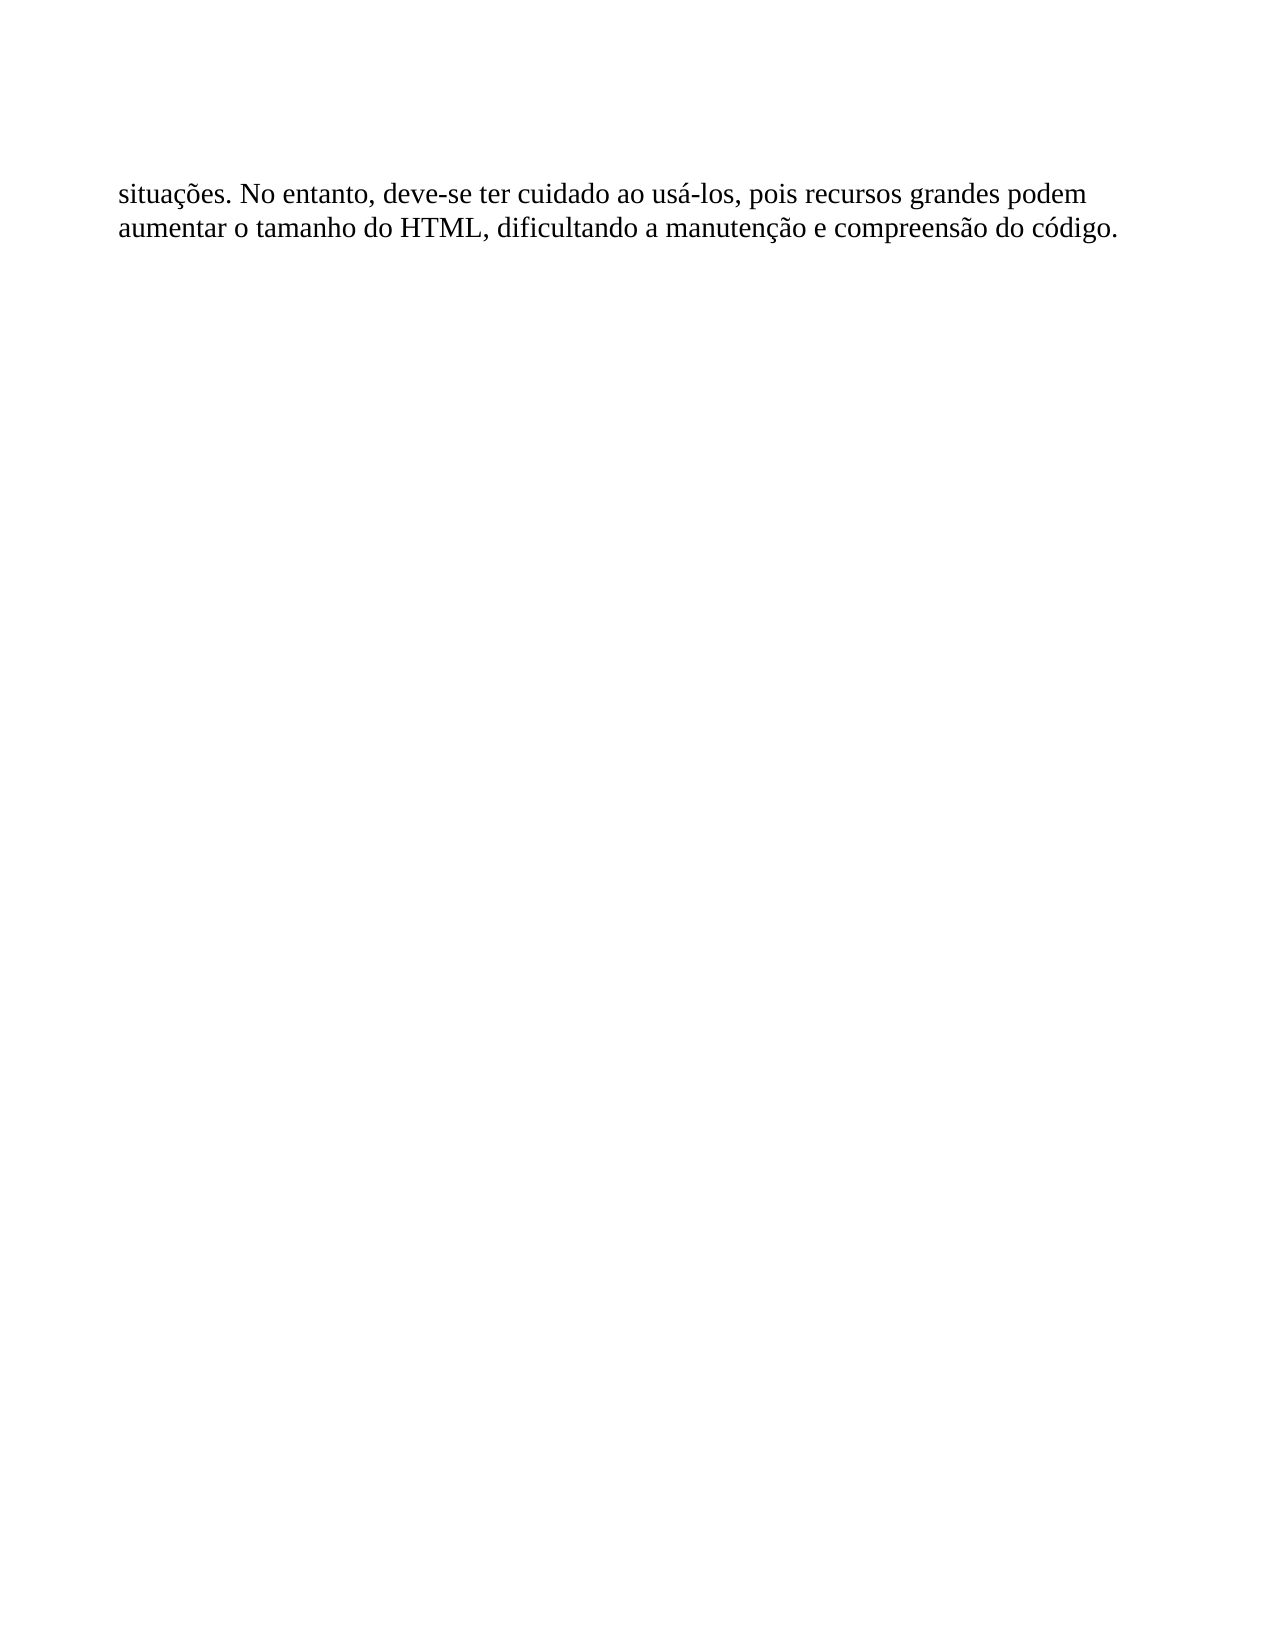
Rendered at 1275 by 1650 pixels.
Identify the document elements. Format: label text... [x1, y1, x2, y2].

text situações. No entanto, deve-se ter cuidado ao usá-los, pois recursos grandes podem aumentar o tamanho do HTML, dificultando a manutenção e compreensão do código. [118, 176, 1157, 243]
